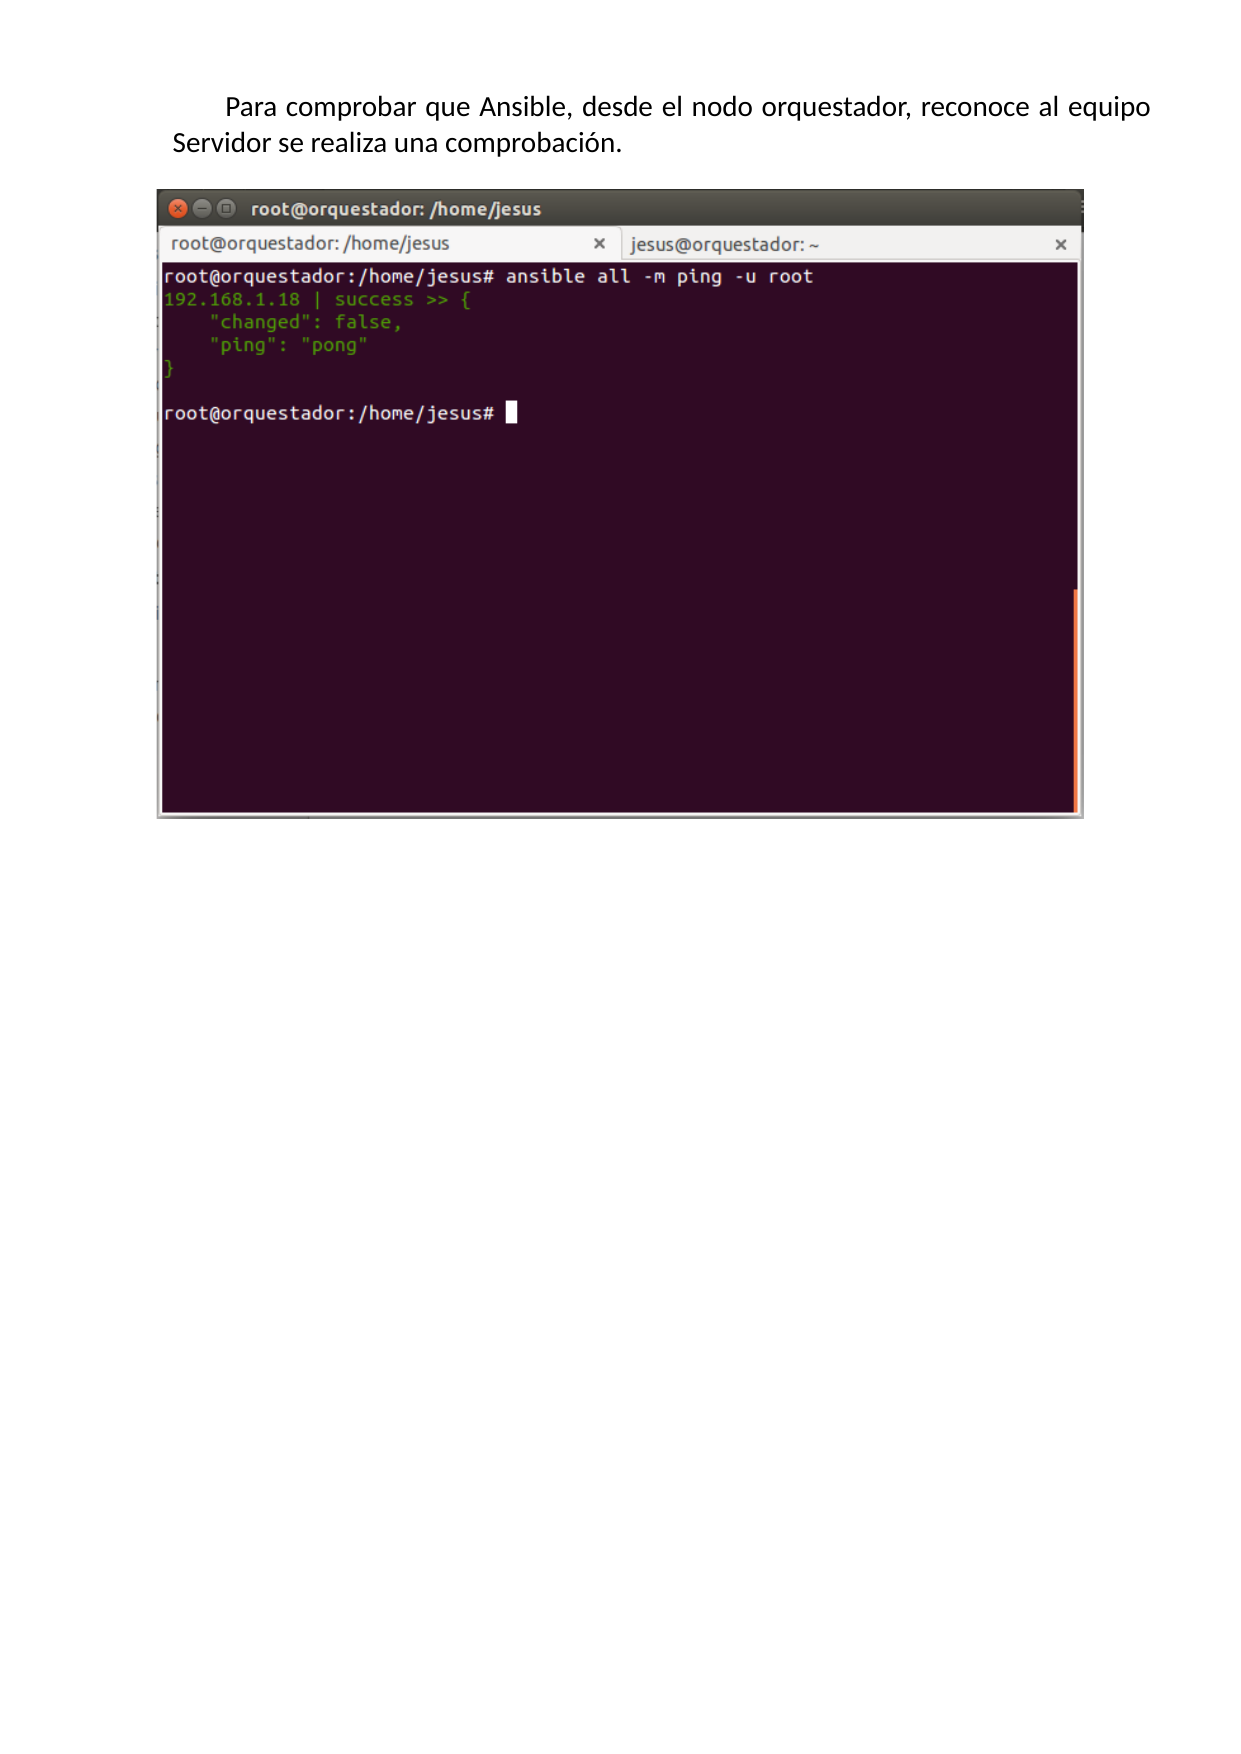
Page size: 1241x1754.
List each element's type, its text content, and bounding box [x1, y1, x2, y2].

text Para comprobar que Ansible, desde el nodo orquestador, reconoce al equipo Servidor se realiza una comprobación. [172, 88, 1152, 160]
picture [156, 189, 1084, 819]
